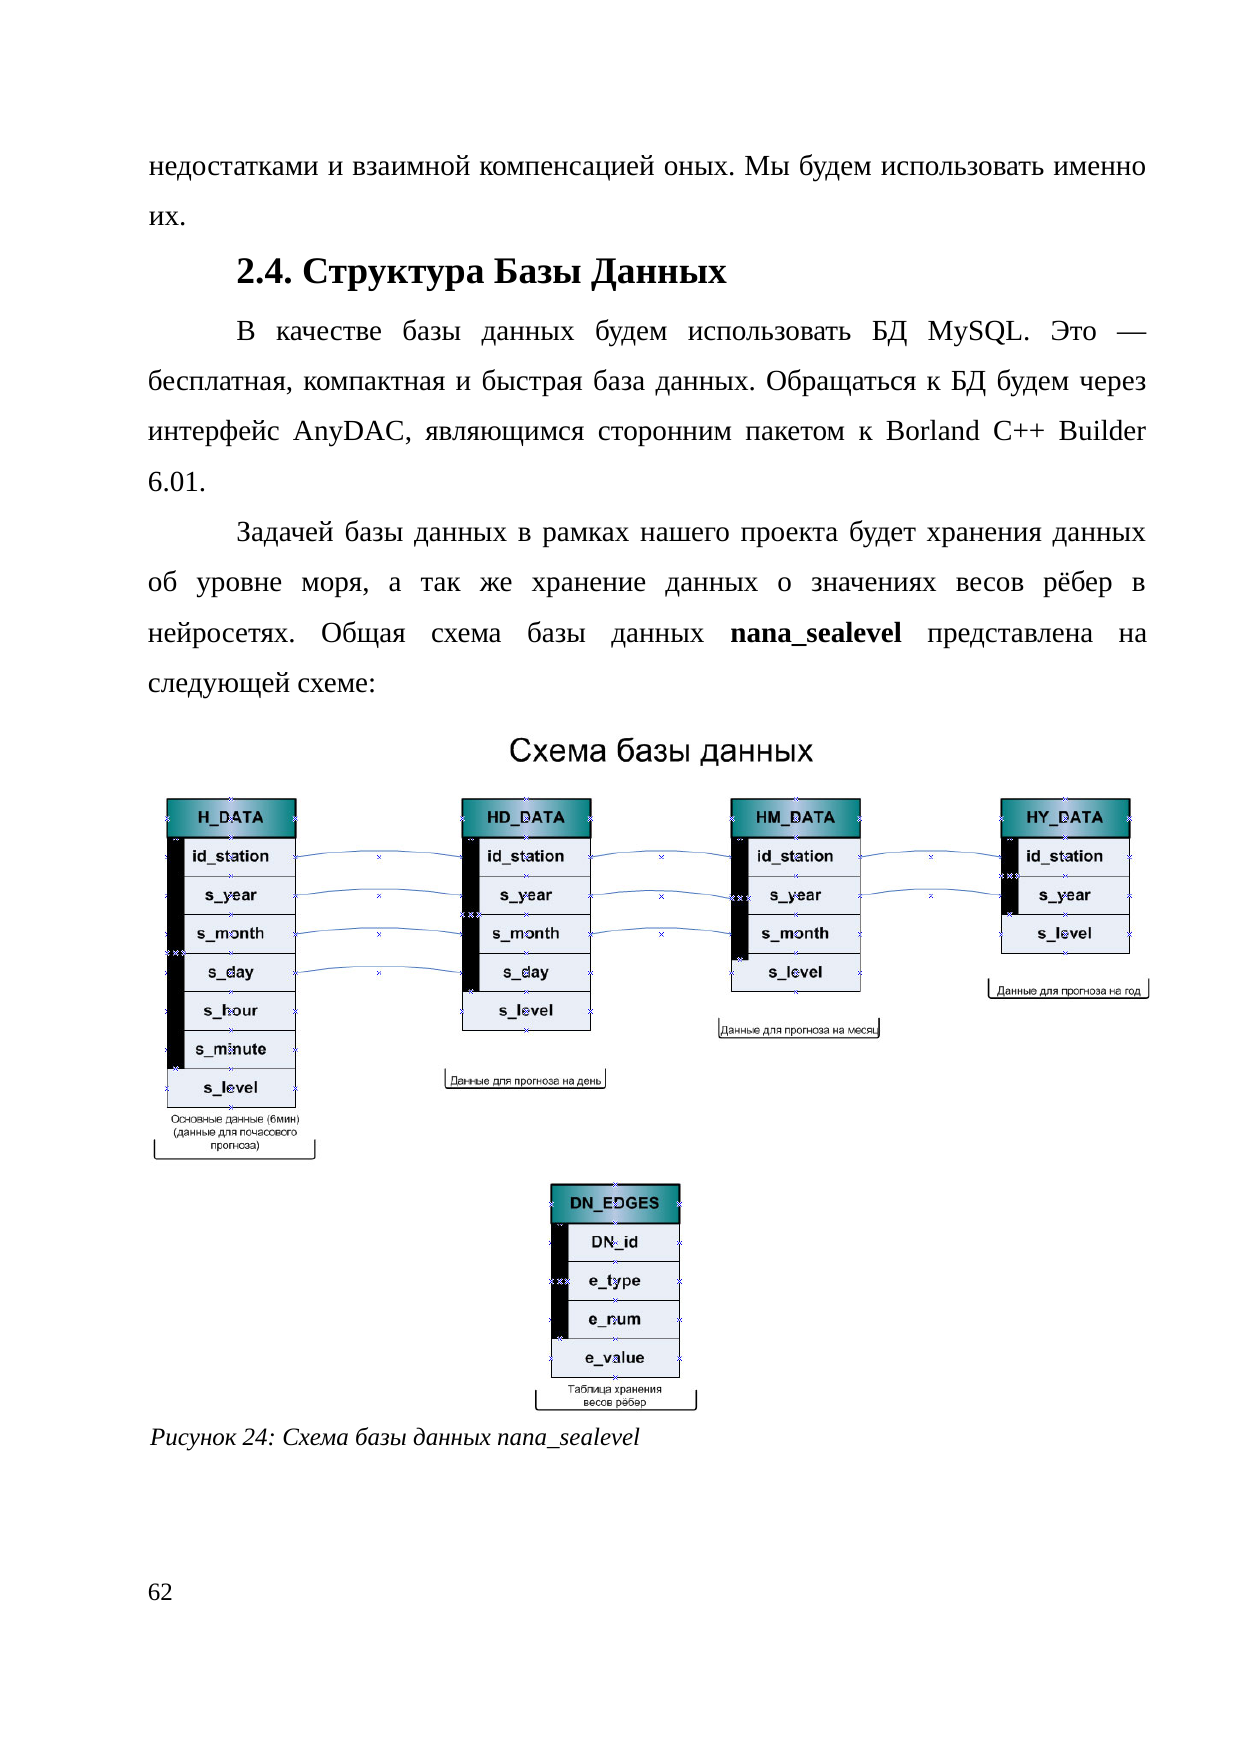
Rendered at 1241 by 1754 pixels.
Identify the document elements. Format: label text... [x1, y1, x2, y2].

picture [150, 728, 1150, 1423]
text Рисунок 24: Схема базы данных nana_sealevel [150, 1423, 1149, 1451]
text В качестве базы данных будем использовать БД MySQL. Это — бесплатная, компактная и быстрая база данных. Обращаться к БД будем через интерфейс AnyDAC, являющимся сторонним пакетом к Borland C++ Builder 6.01. [148, 313, 1147, 497]
list недостатками и взаимной компенсацией оных. Мы будем использовать именно их. [111, 148, 1147, 231]
text Задачей базы данных в рамках нашего проекта будет хранения данных об уровне моря, а так же хранение данных о значениях весов рёбер в нейросетях. Общая схема базы данных nana_sealevel представлена на следующей схеме: [148, 514, 1147, 699]
text 2.4. Структура Базы Данных [148, 248, 1147, 291]
text [150, 715, 1149, 728]
